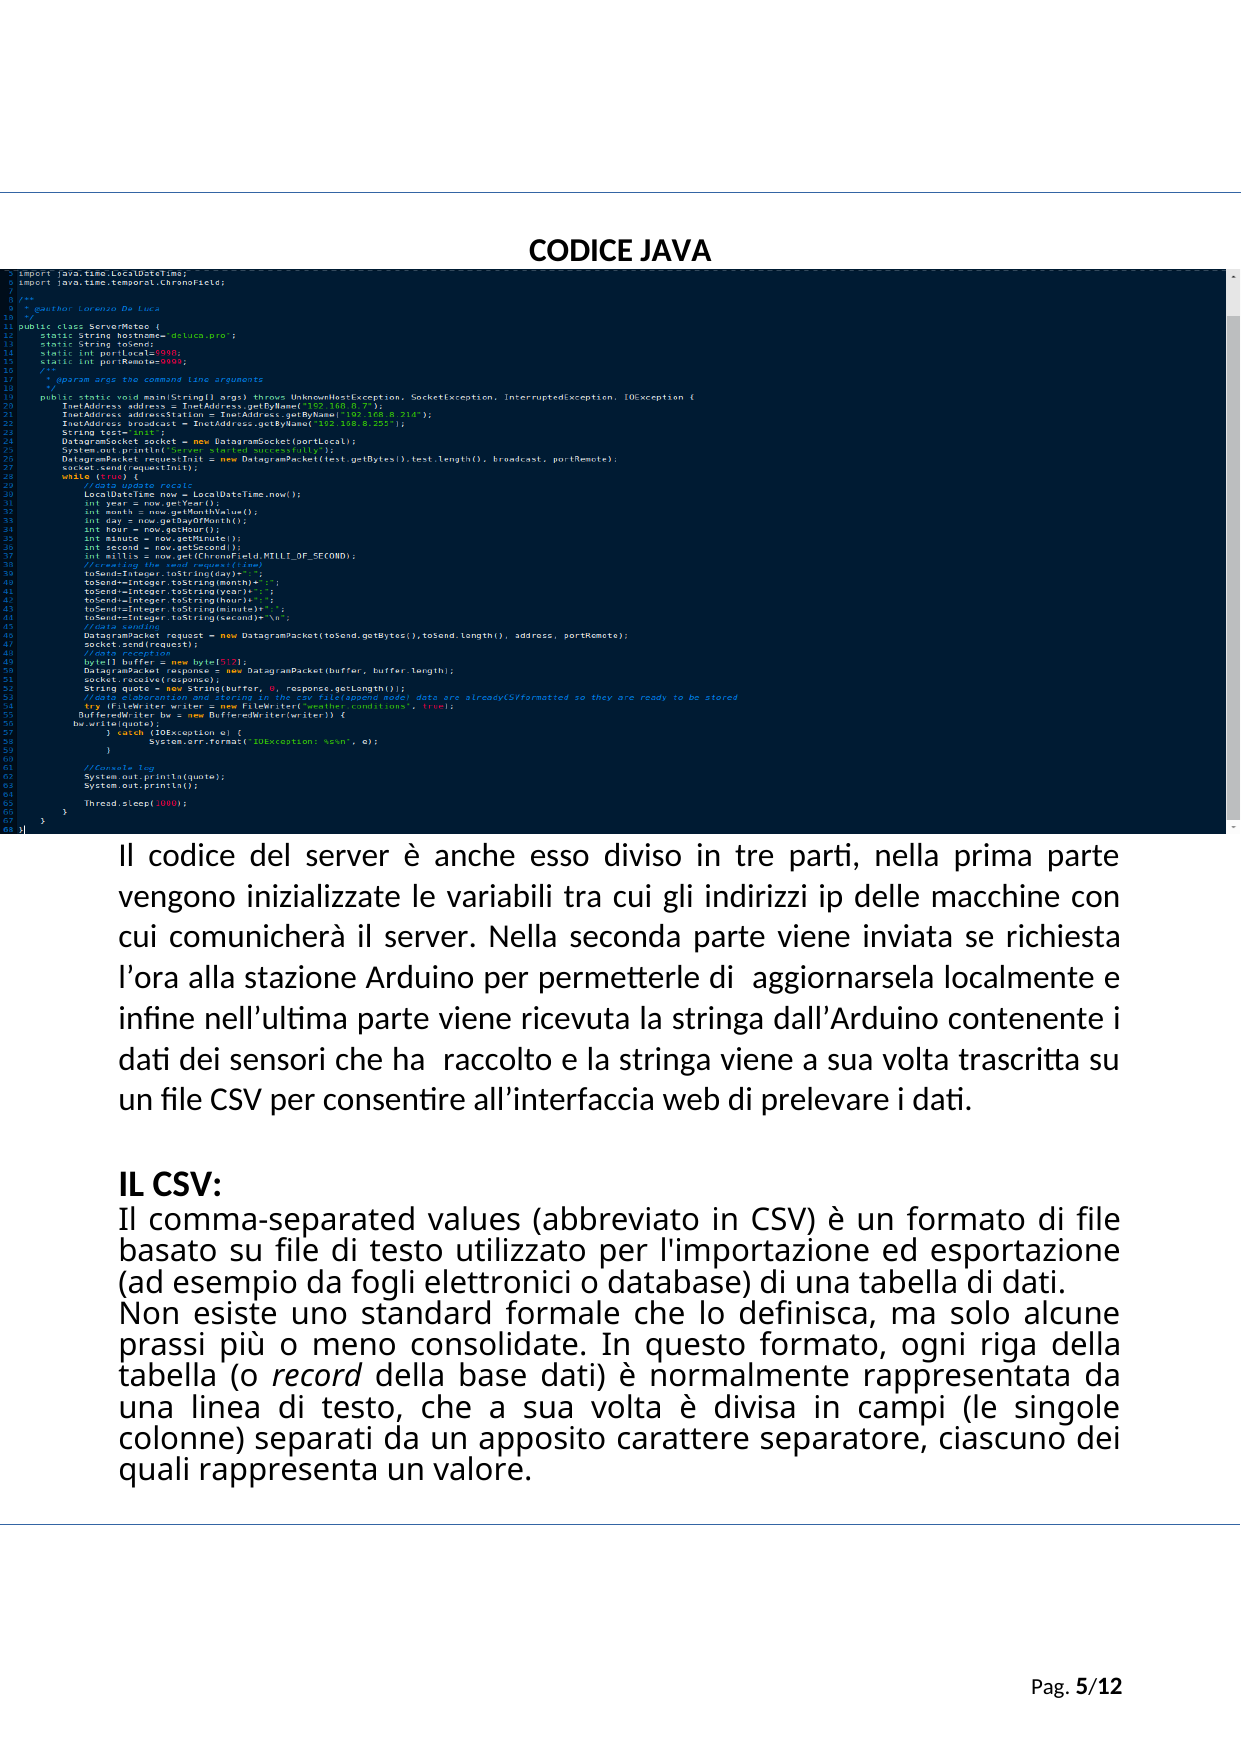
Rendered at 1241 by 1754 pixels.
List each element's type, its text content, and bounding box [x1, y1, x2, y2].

picture [0, 269, 1241, 834]
text Il codice del server è anche esso diviso in tre parti, nella prima parte vengono inizializzate le variabili tra cui gli indirizzi ip delle macchine con cui comunicherà il server. Nella seconda parte viene inviata se richiesta l’ora alla stazione Arduino per permetterle di aggiornarsela localmente e infine nell’ultima parte viene ricevuta la stringa dall’Arduino contenente i dati dei sensori che ha raccolto e la stringa viene a sua volta trascritta su un file CSV per consentire all’interfaccia web di prelevare i dati. [118, 834, 1122, 1119]
text Non esiste uno standard formale che lo definisca, ma solo alcune prassi più o meno consolidate. In questo formato, ogni riga della tabella (o record della base dati) è normalmente rappresentata da una linea di testo, che a sua volta è divisa in campi (le singole colonne) separati da un apposito carattere separatore, ciascuno dei quali rappresenta un valore. [118, 1299, 1122, 1487]
text CODICE JAVA [118, 229, 1122, 269]
text Il comma-separated values (abbreviato in CSV) è un formato di file basato su file di testo utilizzato per l'importazione ed esportazione (ad esempio da fogli elettronici o database) di una tabella di dati. [118, 1206, 1122, 1299]
text IL CSV: [118, 1160, 1122, 1206]
